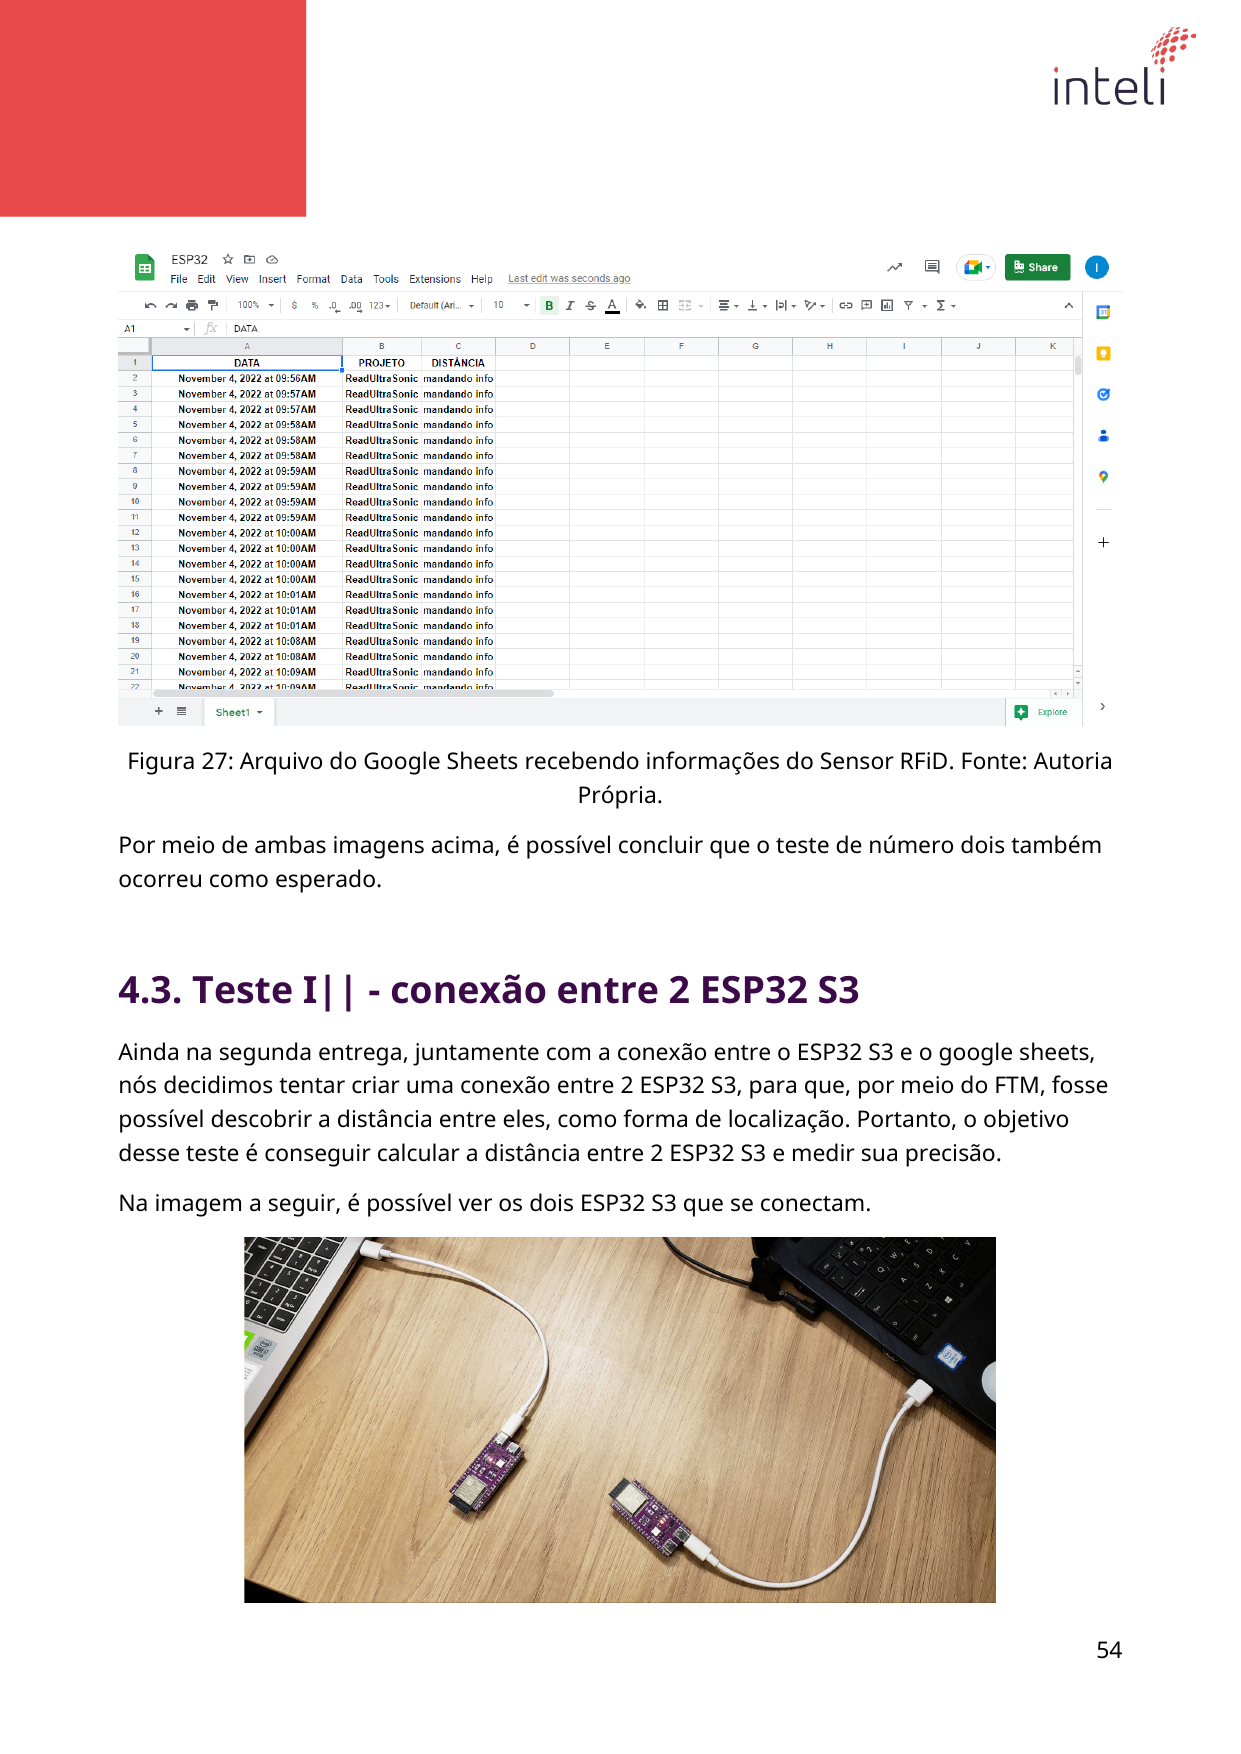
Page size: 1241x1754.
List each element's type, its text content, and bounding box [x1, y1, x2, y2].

text 4.3. Teste I|| - conexão entre 2 ESP32 S3 [118, 964, 1122, 1015]
text Figura 27: Arquivo do Google Sheets recebendo informações do Sensor RFiD. Fonte: Autoria Própria. [118, 745, 1122, 810]
picture [118, 244, 1123, 726]
text Na imagem a seguir, é possível ver os dois ESP32 S3 que se conectam. [118, 1187, 1122, 1218]
text Por meio de ambas imagens acima, é possível concluir que o teste de número dois também ocorreu como esperado. [118, 829, 1122, 894]
picture [0, 0, 307, 217]
picture [244, 1237, 996, 1603]
text Ainda na segunda entrega, juntamente com a conexão entre o ESP32 S3 e o google sheets, nós decidimos tentar criar uma conexão entre 2 ESP32 S3, para que, por meio do FTM, fosse possível descobrir a distância entre eles, como forma de localização. Portanto, o objetivo desse teste é conseguir calcular a distância entre 2 ESP32 S3 e medir sua precisão. [118, 1036, 1122, 1168]
picture [1054, 27, 1197, 105]
